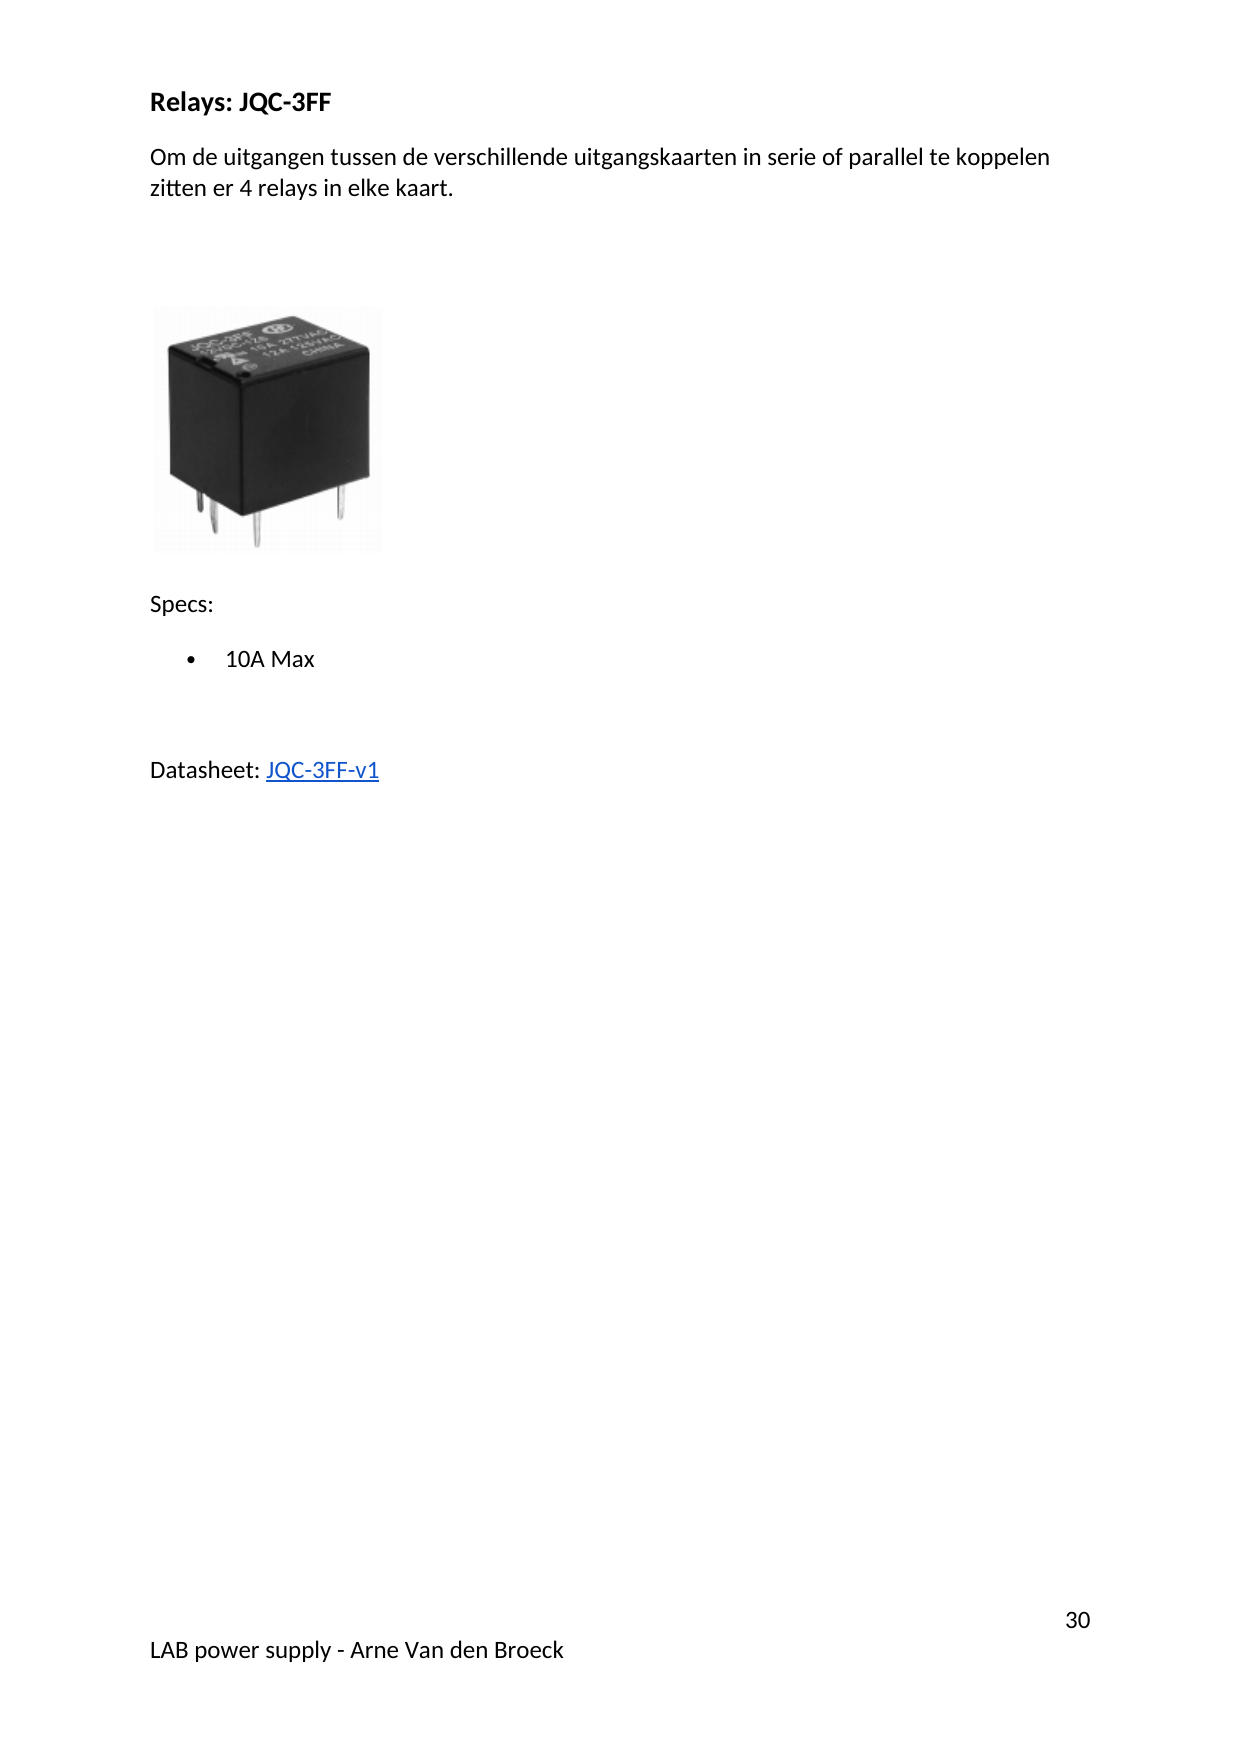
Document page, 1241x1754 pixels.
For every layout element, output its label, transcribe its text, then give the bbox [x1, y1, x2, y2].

text Specs: [150, 588, 1090, 618]
text Om de uitgangen tussen de verschillende uitgangskaarten in serie of parallel te koppelen zitten er 4 relays in elke kaart. [150, 141, 1090, 202]
list 10A Max [187, 643, 1090, 674]
text Datasheet: JQC-3FF-v1 [150, 754, 1090, 785]
subtitle Relays: JQC-3FF [150, 84, 1090, 118]
